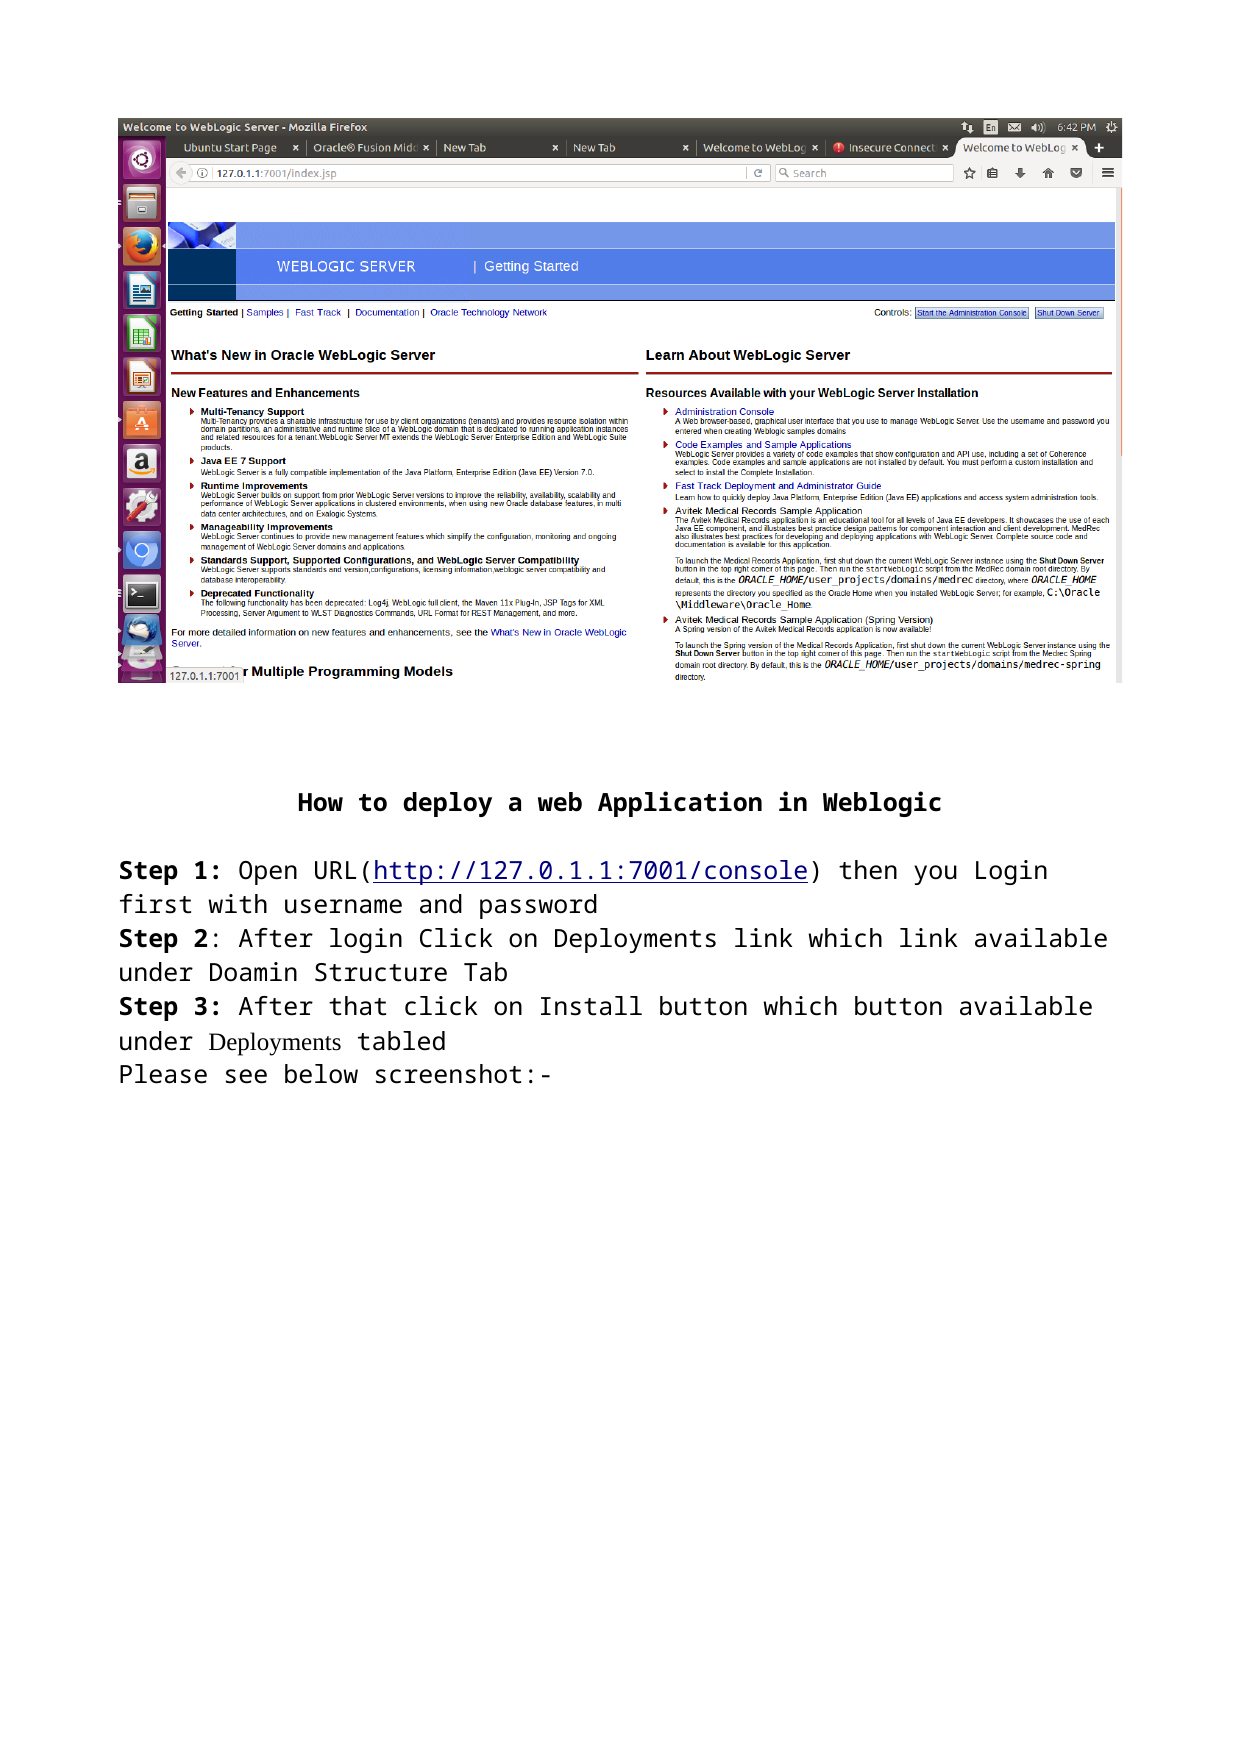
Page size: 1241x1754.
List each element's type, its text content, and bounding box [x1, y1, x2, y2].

text Please see below screenshot:- [118, 1057, 1122, 1091]
text Step 3: After that click on Install button which button available under Deployments tabled [118, 989, 1122, 1057]
text Step 2: After login Click on Deployments link which link available under Doamin Structure Tab [118, 921, 1122, 989]
picture [118, 118, 1123, 683]
text How to deploy a web Application in Weblogic [118, 785, 1122, 819]
text Step 1: Open URL(http://127.0.1.1:7001/console) then you Login first with username and password [118, 853, 1122, 921]
